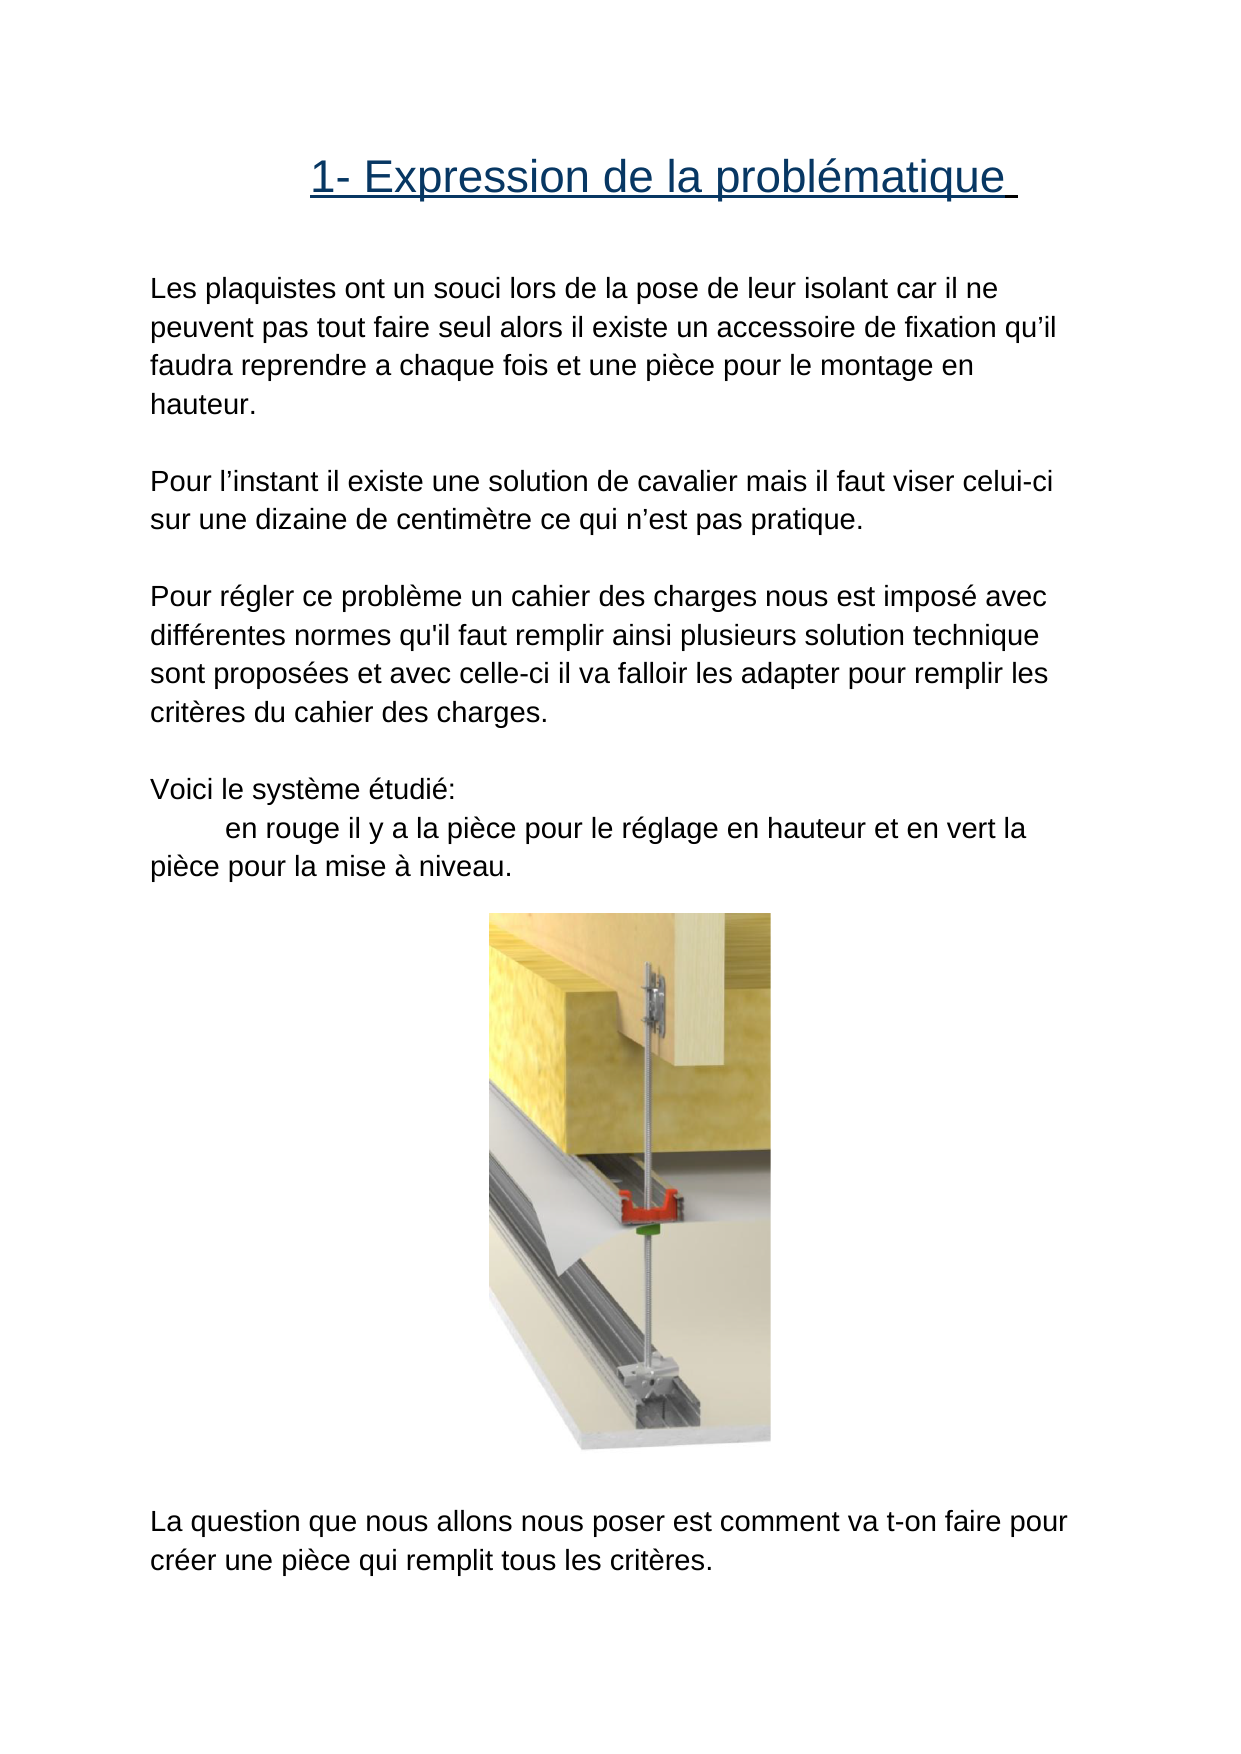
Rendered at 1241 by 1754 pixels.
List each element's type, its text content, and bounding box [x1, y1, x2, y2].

text Voici le système étudié: [150, 772, 1090, 806]
picture [489, 913, 771, 1473]
text La question que nous allons nous poser est comment va t-on faire pour créer une pièce qui remplit tous les critères. [150, 1504, 1090, 1576]
text Pour régler ce problème un cahier des charges nous est imposé avec différentes normes qu'il faut remplir ainsi plusieurs solution technique sont proposées et avec celle-ci il va falloir les adapter pour remplir les critères du cahier des charges. [150, 579, 1090, 728]
text Les plaquistes ont un souci lors de la pose de leur isolant car il ne peuvent pas tout faire seul alors il existe un accessoire de fixation qu’il faudra reprendre a chaque fois et une pièce pour le montage en hauteur. [150, 271, 1090, 420]
text en rouge il y a la pièce pour le réglage en hauteur et en vert la pièce pour la mise à niveau. [150, 811, 1090, 883]
text Pour l’instant il existe une solution de cavalier mais il faut viser celui-ci sur une dizaine de centimètre ce qui n’est pas pratique. [150, 464, 1090, 536]
text 1- Expression de la problématique [150, 150, 1090, 203]
